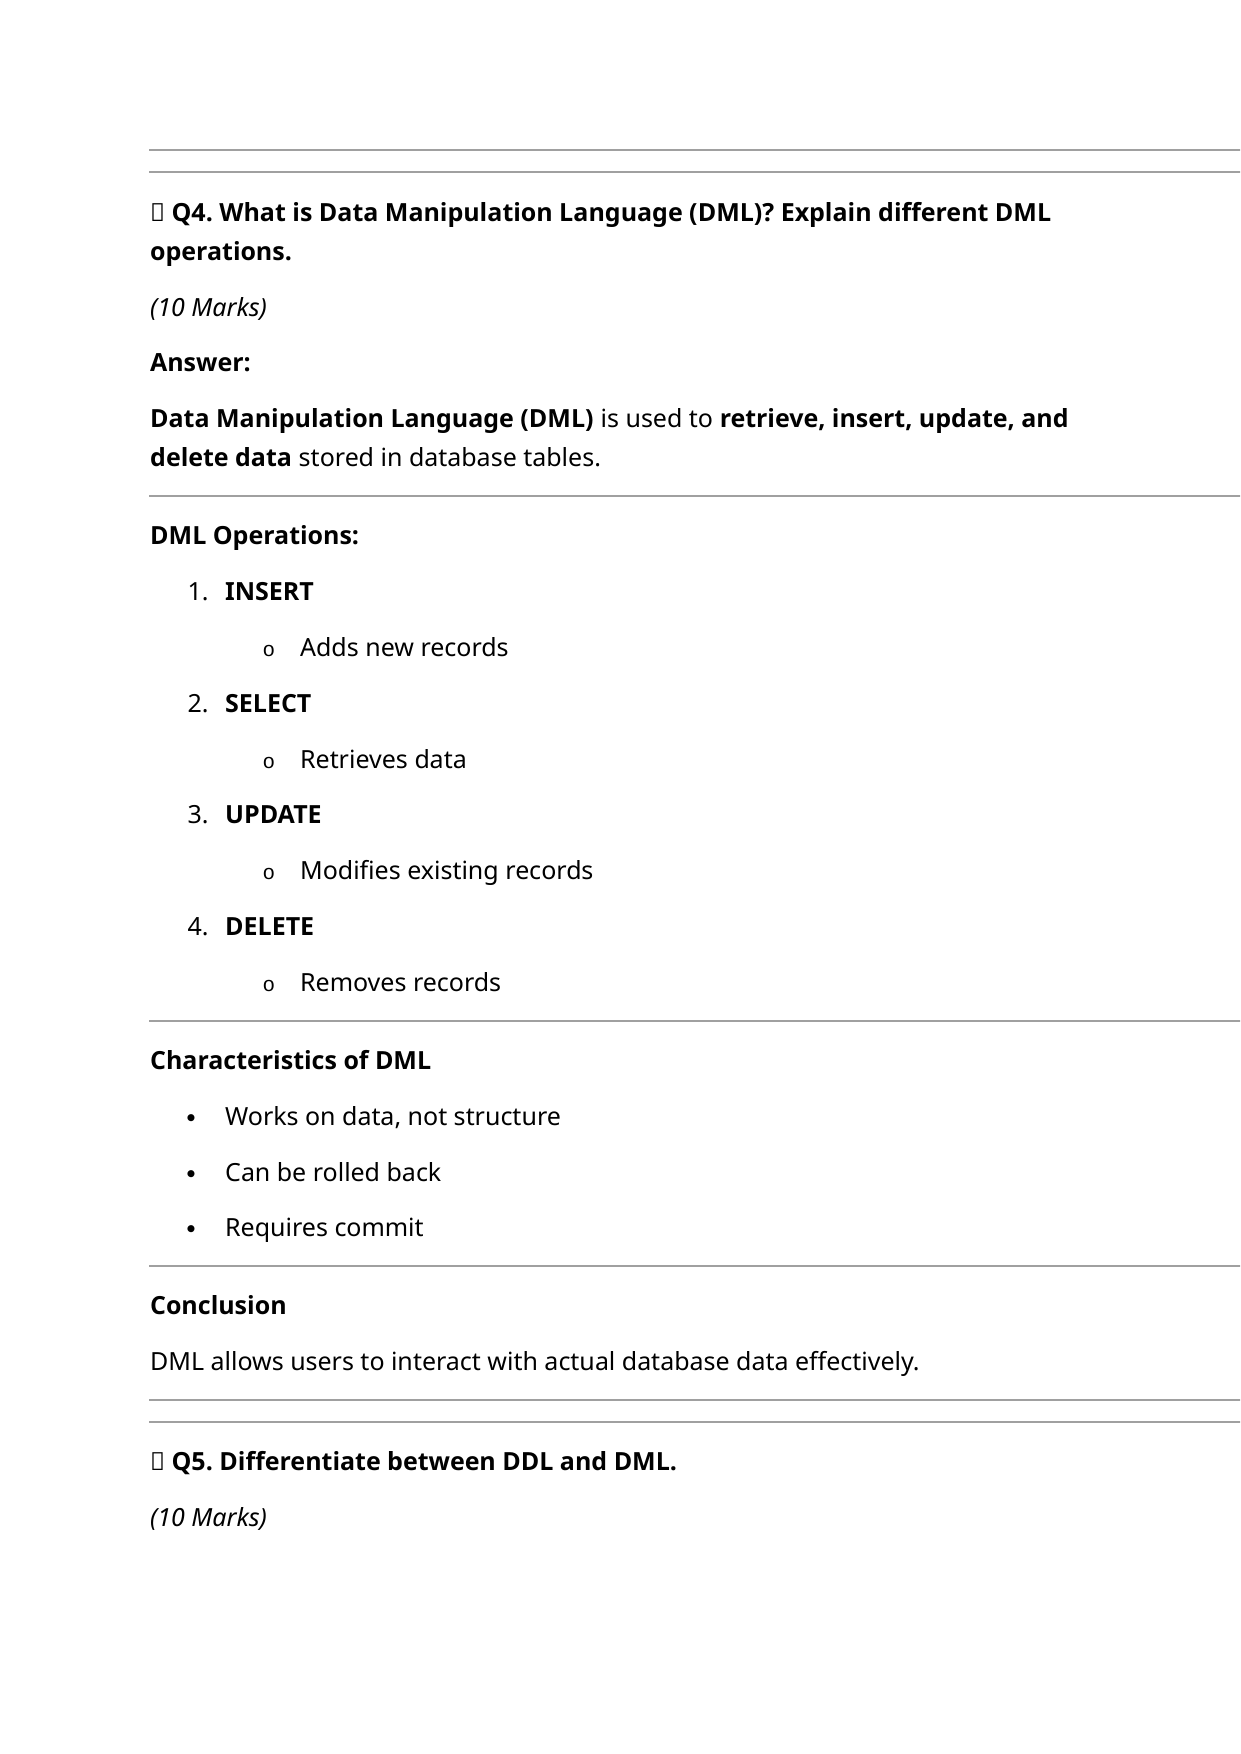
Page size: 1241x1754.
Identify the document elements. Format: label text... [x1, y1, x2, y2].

list Works on data, not structure [187, 1098, 1090, 1132]
text Characteristics of DML [150, 1042, 1090, 1077]
text 🔶 Q5. Differentiate between DDL and DML. [150, 1444, 1090, 1478]
list SELECT [187, 685, 1090, 719]
text DML allows users to interact with actual database data effectively. [150, 1344, 1090, 1378]
list UPDATE [187, 797, 1090, 831]
text (10 Marks) [150, 1499, 1090, 1534]
list Adds new records [262, 629, 1090, 664]
list DELETE [187, 909, 1090, 943]
text 🔶 Q4. What is Data Manipulation Language (DML)? Explain different DML operations. [150, 194, 1090, 267]
list INSERT [187, 574, 1090, 608]
text (10 Marks) [150, 289, 1090, 323]
list Modifies existing records [262, 853, 1090, 887]
text Conclusion [150, 1288, 1090, 1322]
text Answer: [150, 345, 1090, 379]
list Retrieves data [262, 741, 1090, 775]
text DML Operations: [150, 518, 1090, 552]
text Data Manipulation Language (DML) is used to retrieve, insert, update, and delete data stored in database tables. [150, 401, 1090, 474]
list Requires commit [187, 1210, 1090, 1244]
list Can be rolled back [187, 1154, 1090, 1188]
list Removes records [262, 964, 1090, 999]
